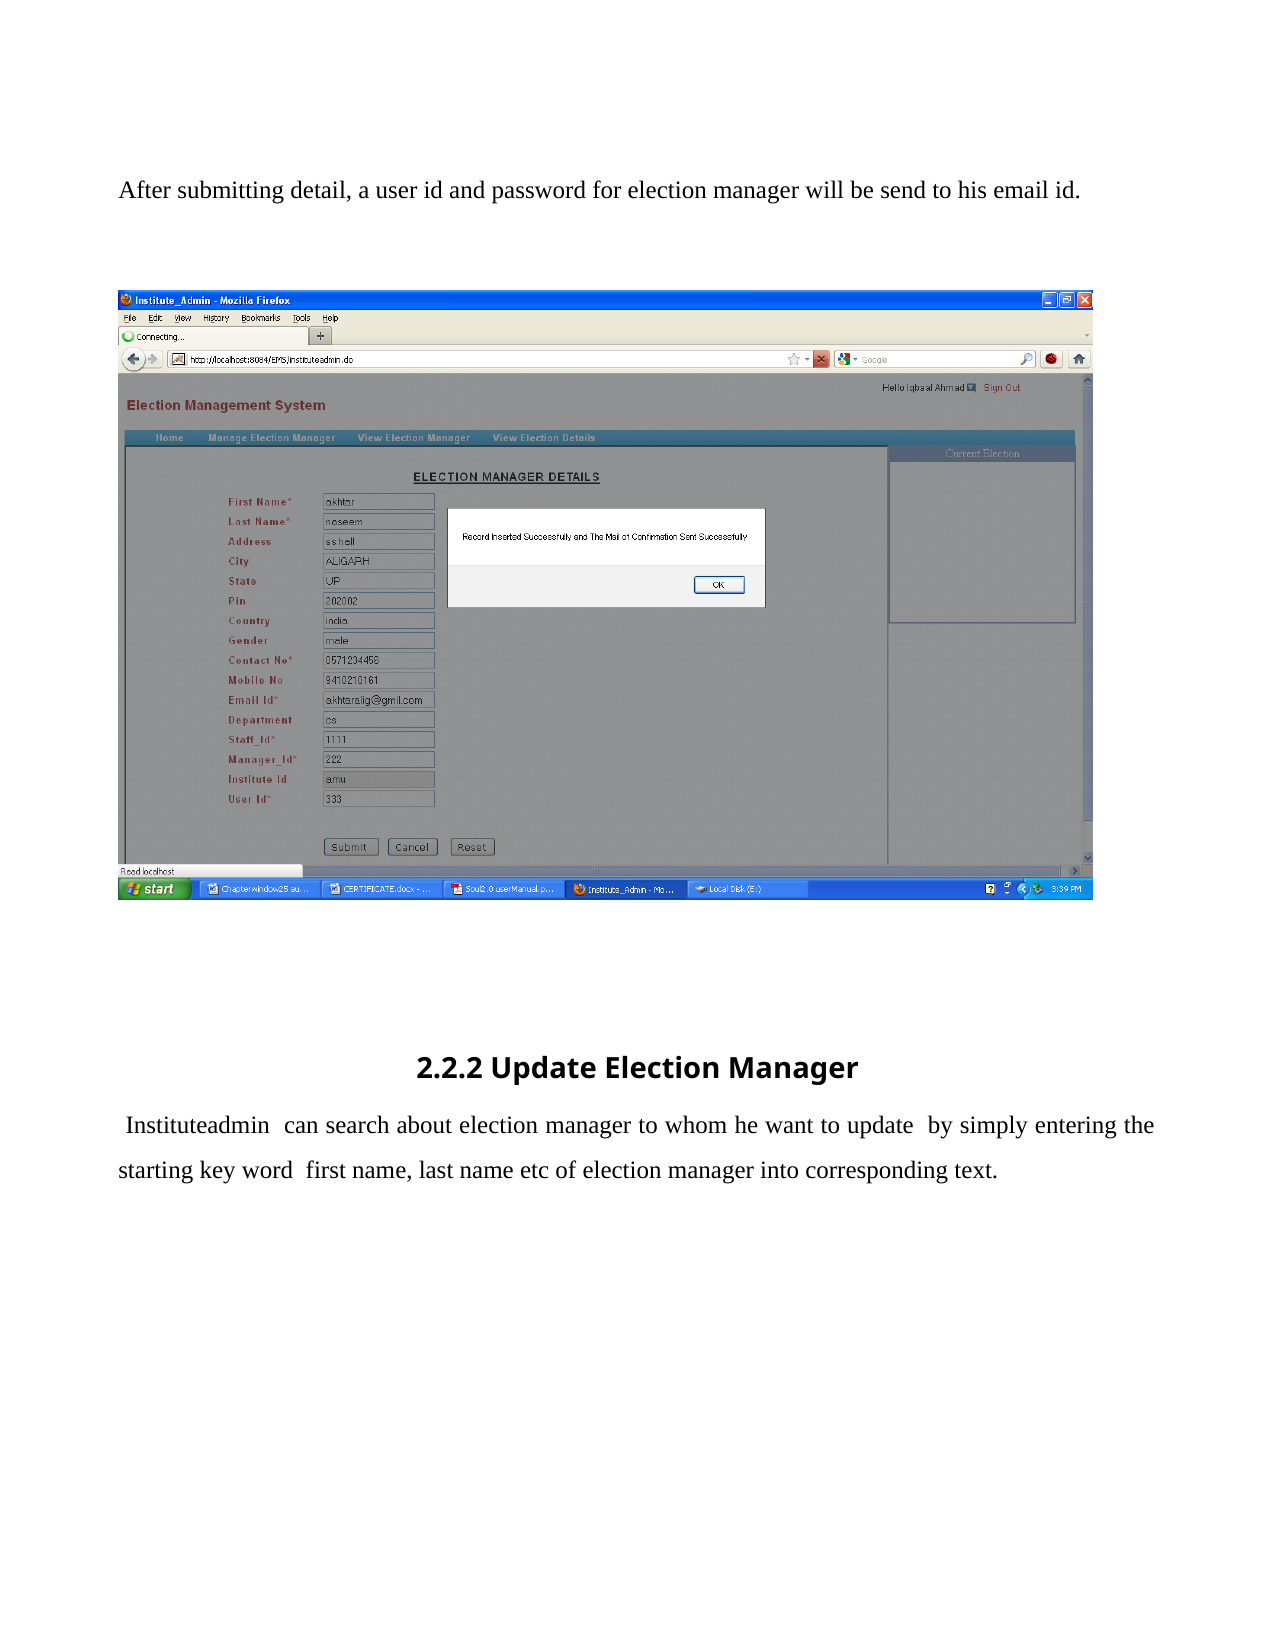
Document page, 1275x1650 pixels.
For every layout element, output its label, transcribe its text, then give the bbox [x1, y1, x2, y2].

text 2.2.2 Update Election Manager [118, 1047, 1157, 1087]
text After submitting detail, a user id and password for election manager will be send to his email id. [118, 176, 1157, 204]
text Instituteadmin can search about election manager to whom he want to update by simply entering the starting key word first name, last name etc of election manager into corresponding text. [118, 1107, 1157, 1184]
picture [118, 290, 1093, 900]
